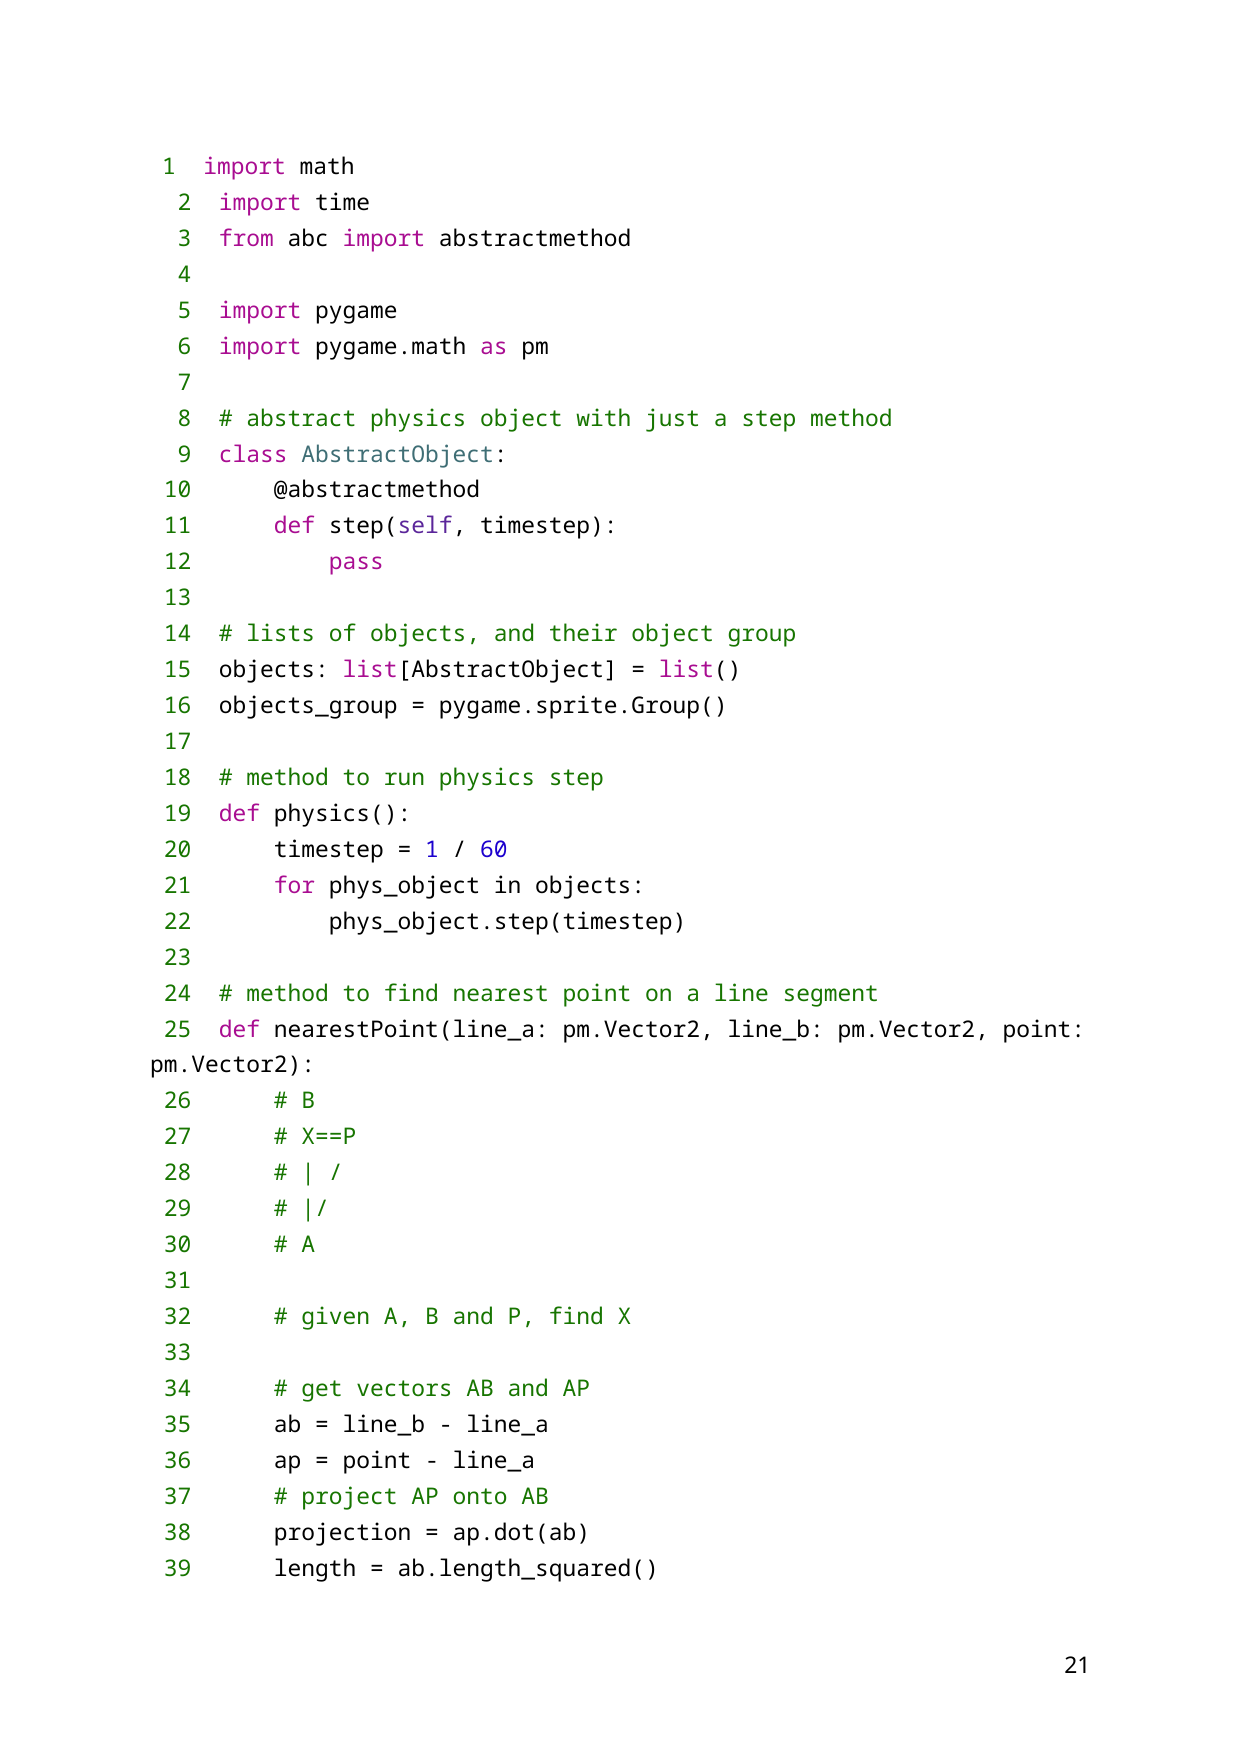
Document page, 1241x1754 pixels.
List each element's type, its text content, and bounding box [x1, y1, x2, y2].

text 37 # project AP onto AB [150, 1480, 1090, 1511]
text 10 @abstractmethod [150, 473, 1090, 505]
text 1 import math [150, 150, 1090, 181]
text 39 length = ab.length_squared() [150, 1552, 1090, 1583]
text 23 [150, 941, 1090, 972]
text 8 # abstract physics object with just a step method [150, 402, 1090, 433]
text 24 # method to find nearest point on a line segment [150, 977, 1090, 1008]
text 26 # B [150, 1084, 1090, 1116]
text 21 for phys_object in objects: [150, 869, 1090, 900]
text 22 phys_object.step(timestep) [150, 905, 1090, 936]
text 25 def nearestPoint(line_a: pm.Vector2, line_b: pm.Vector2, point: pm.Vector2): [150, 1012, 1090, 1080]
text 30 # A [150, 1228, 1090, 1259]
text 38 projection = ap.dot(ab) [150, 1516, 1090, 1547]
text 5 import pygame [150, 294, 1090, 325]
text 18 # method to run physics step [150, 761, 1090, 792]
text 31 [150, 1264, 1090, 1295]
text 4 [150, 258, 1090, 289]
text 32 # given A, B and P, find X [150, 1300, 1090, 1331]
text 13 [150, 581, 1090, 612]
text 35 ab = line_b - line_a [150, 1408, 1090, 1439]
text 28 # | / [150, 1156, 1090, 1187]
text 9 class AbstractObject: [150, 437, 1090, 469]
text 12 pass [150, 545, 1090, 577]
text 11 def step(self, timestep): [150, 509, 1090, 541]
text 6 import pygame.math as pm [150, 330, 1090, 361]
text 14 # lists of objects, and their object group [150, 617, 1090, 648]
text 2 import time [150, 186, 1090, 217]
text 36 ap = point - line_a [150, 1444, 1090, 1475]
text 29 # |/ [150, 1192, 1090, 1223]
text 16 objects_group = pygame.sprite.Group() [150, 689, 1090, 720]
text 7 [150, 366, 1090, 397]
text 34 # get vectors AB and AP [150, 1372, 1090, 1403]
text 27 # X==P [150, 1120, 1090, 1152]
text 3 from abc import abstractmethod [150, 222, 1090, 253]
text 20 timestep = 1 / 60 [150, 833, 1090, 864]
text 15 objects: list[AbstractObject] = list() [150, 653, 1090, 684]
text 19 def physics(): [150, 797, 1090, 828]
text 33 [150, 1336, 1090, 1367]
text 17 [150, 725, 1090, 756]
